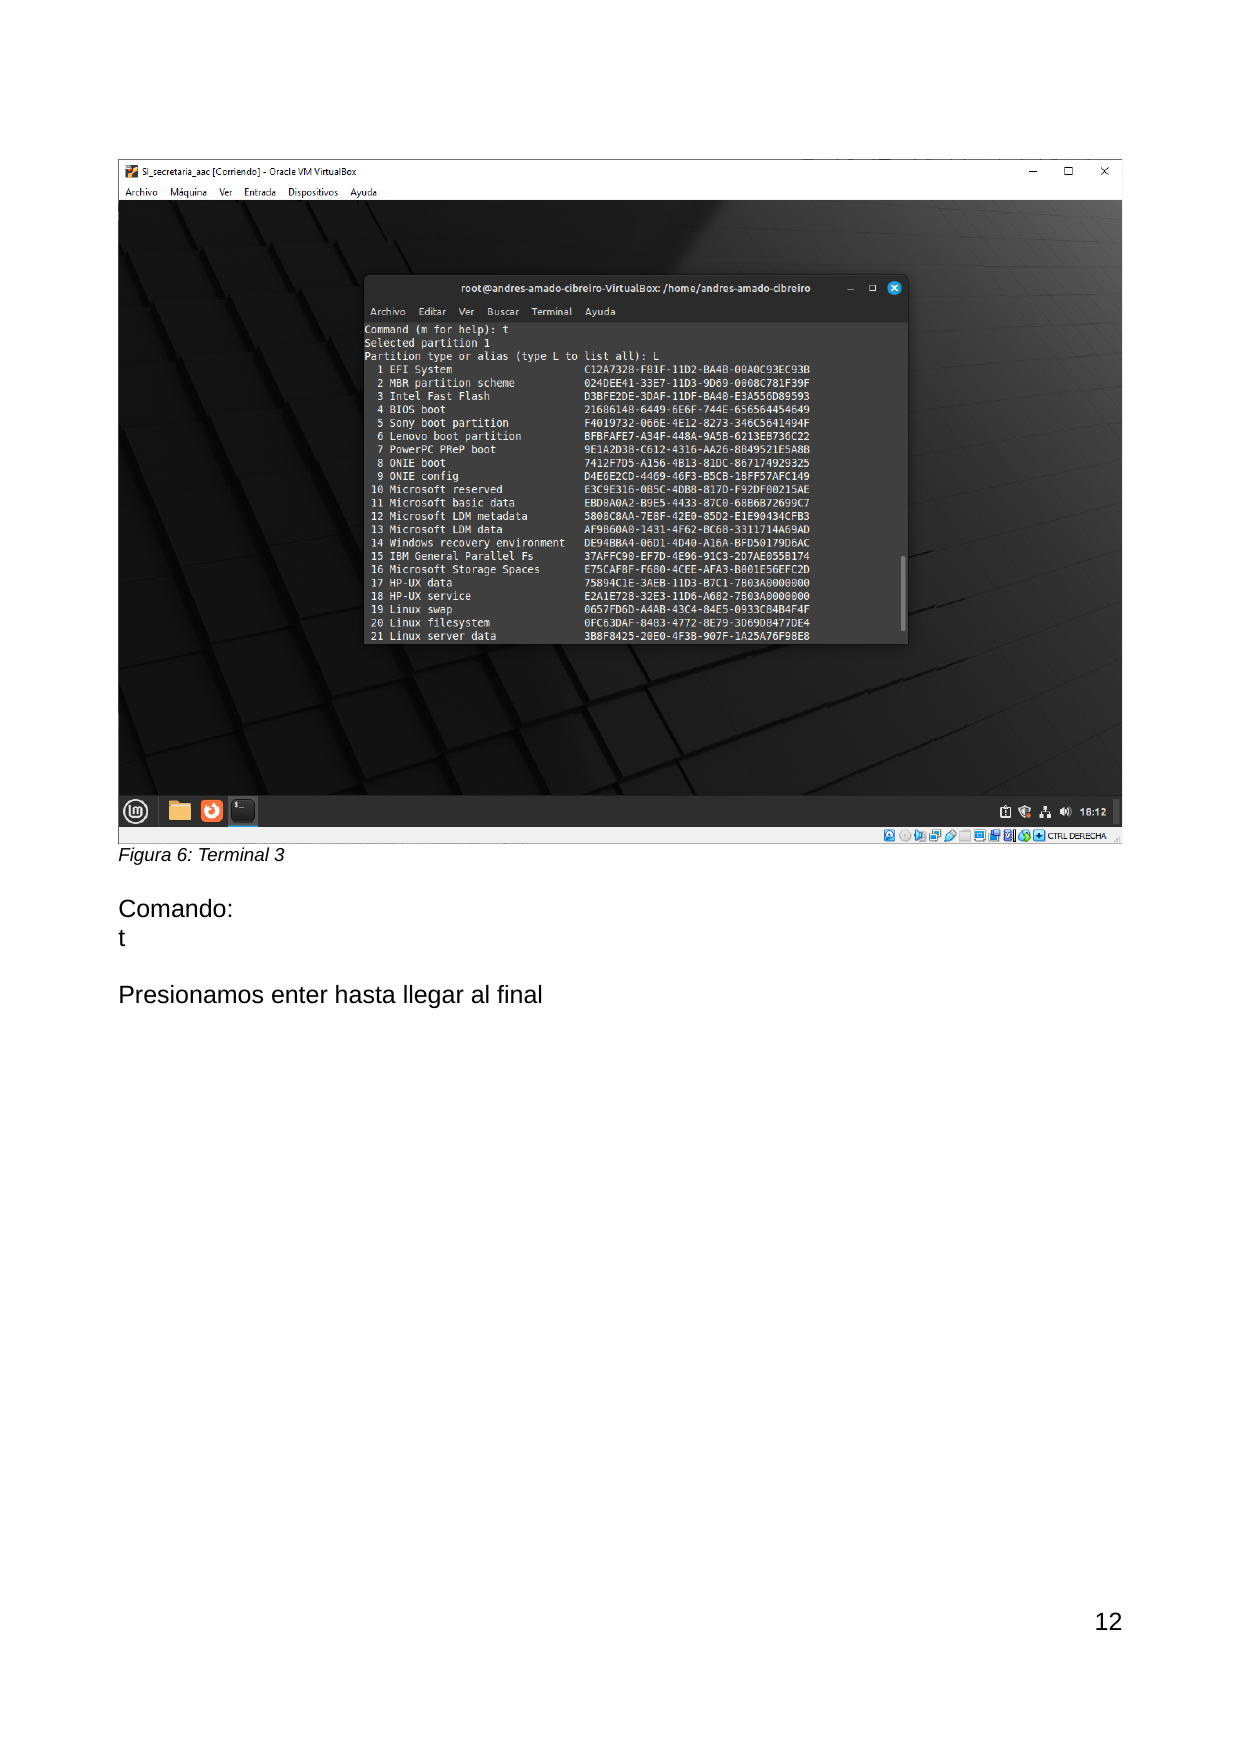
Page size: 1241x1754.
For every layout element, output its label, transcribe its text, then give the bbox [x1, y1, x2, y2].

text Figura 6: Terminal 3 [118, 844, 1122, 865]
picture [118, 159, 1123, 844]
text t [118, 923, 1122, 952]
text Comando: [118, 894, 1122, 923]
text Presionamos enter hasta llegar al final [118, 980, 1122, 1009]
